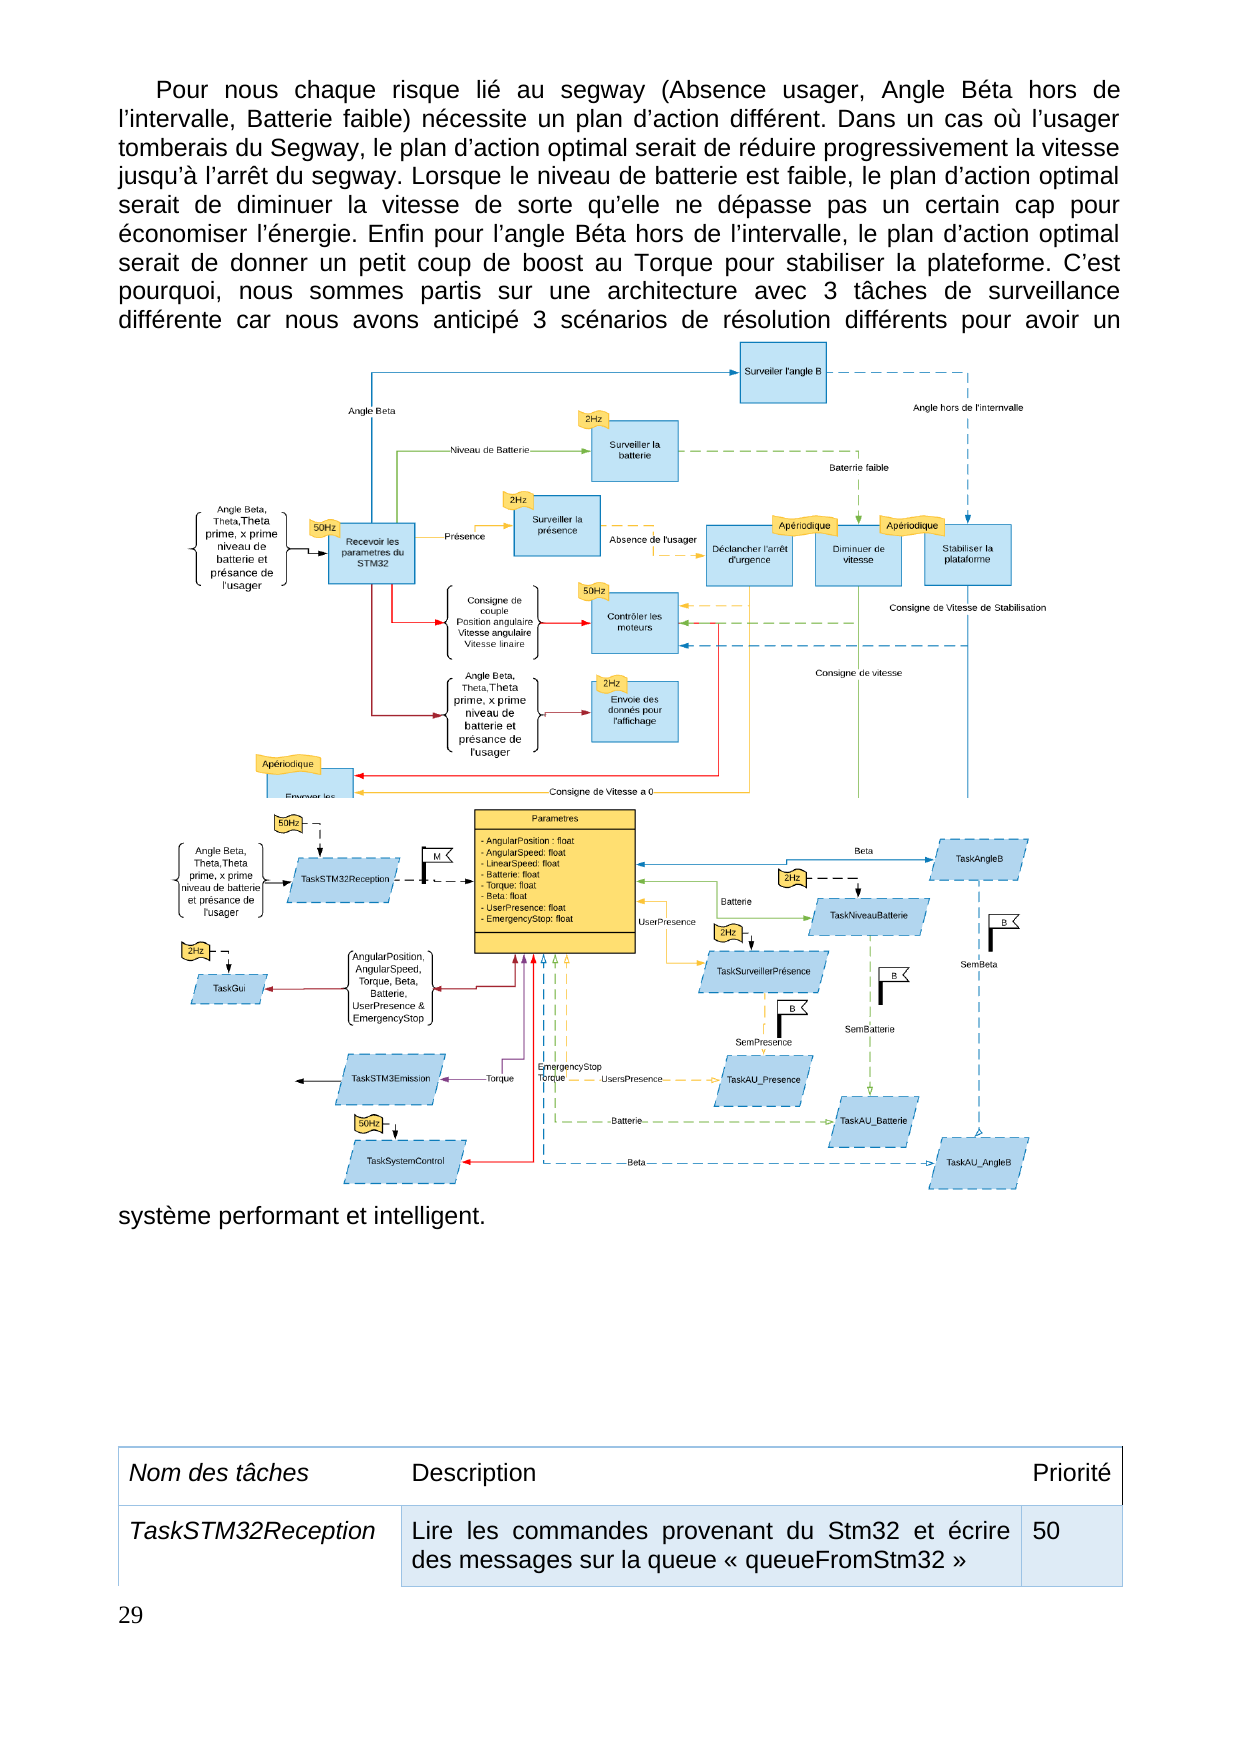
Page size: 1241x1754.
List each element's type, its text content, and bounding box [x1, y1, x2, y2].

table_header Priorité [1022, 1448, 1122, 1505]
text Pour nous chaque risque lié au segway (Absence usager, Angle Béta hors de l’intervalle, Batterie faible) nécessite un plan d’action différent. Dans un cas où l’usager tomberais du Segway, le plan d’action optimal serait de réduire progressivement la vitesse jusqu’à l’arrêt du segway. Lorsque le niveau de batterie est faible, le plan d’action optimal serait de diminuer la vitesse de sorte qu’elle ne dépasse pas un certain cap pour économiser l’énergie. Enfin pour l’angle Béta hors de l’intervalle, le plan d’action optimal serait de donner un petit coup de boost au Torque pour stabiliser la plateforme. C’est pourquoi, nous sommes partis sur une architecture avec 3 tâches de surveillance différente car nous avons anticipé 3 scénarios de résolution différents pour avoir un système performant et intelligent. [118, 75, 1122, 1230]
table_cell TaskSTM32Reception [119, 1506, 401, 1586]
table_header Nom des tâches [119, 1448, 401, 1505]
picture [150, 339, 1072, 1202]
table_header Description [401, 1448, 1022, 1505]
table_cell 50 [1022, 1506, 1122, 1586]
table_cell Lire les commandes provenant du Stm32 et écrire des messages sur la queue « queueFromStm32 » [402, 1506, 1021, 1586]
